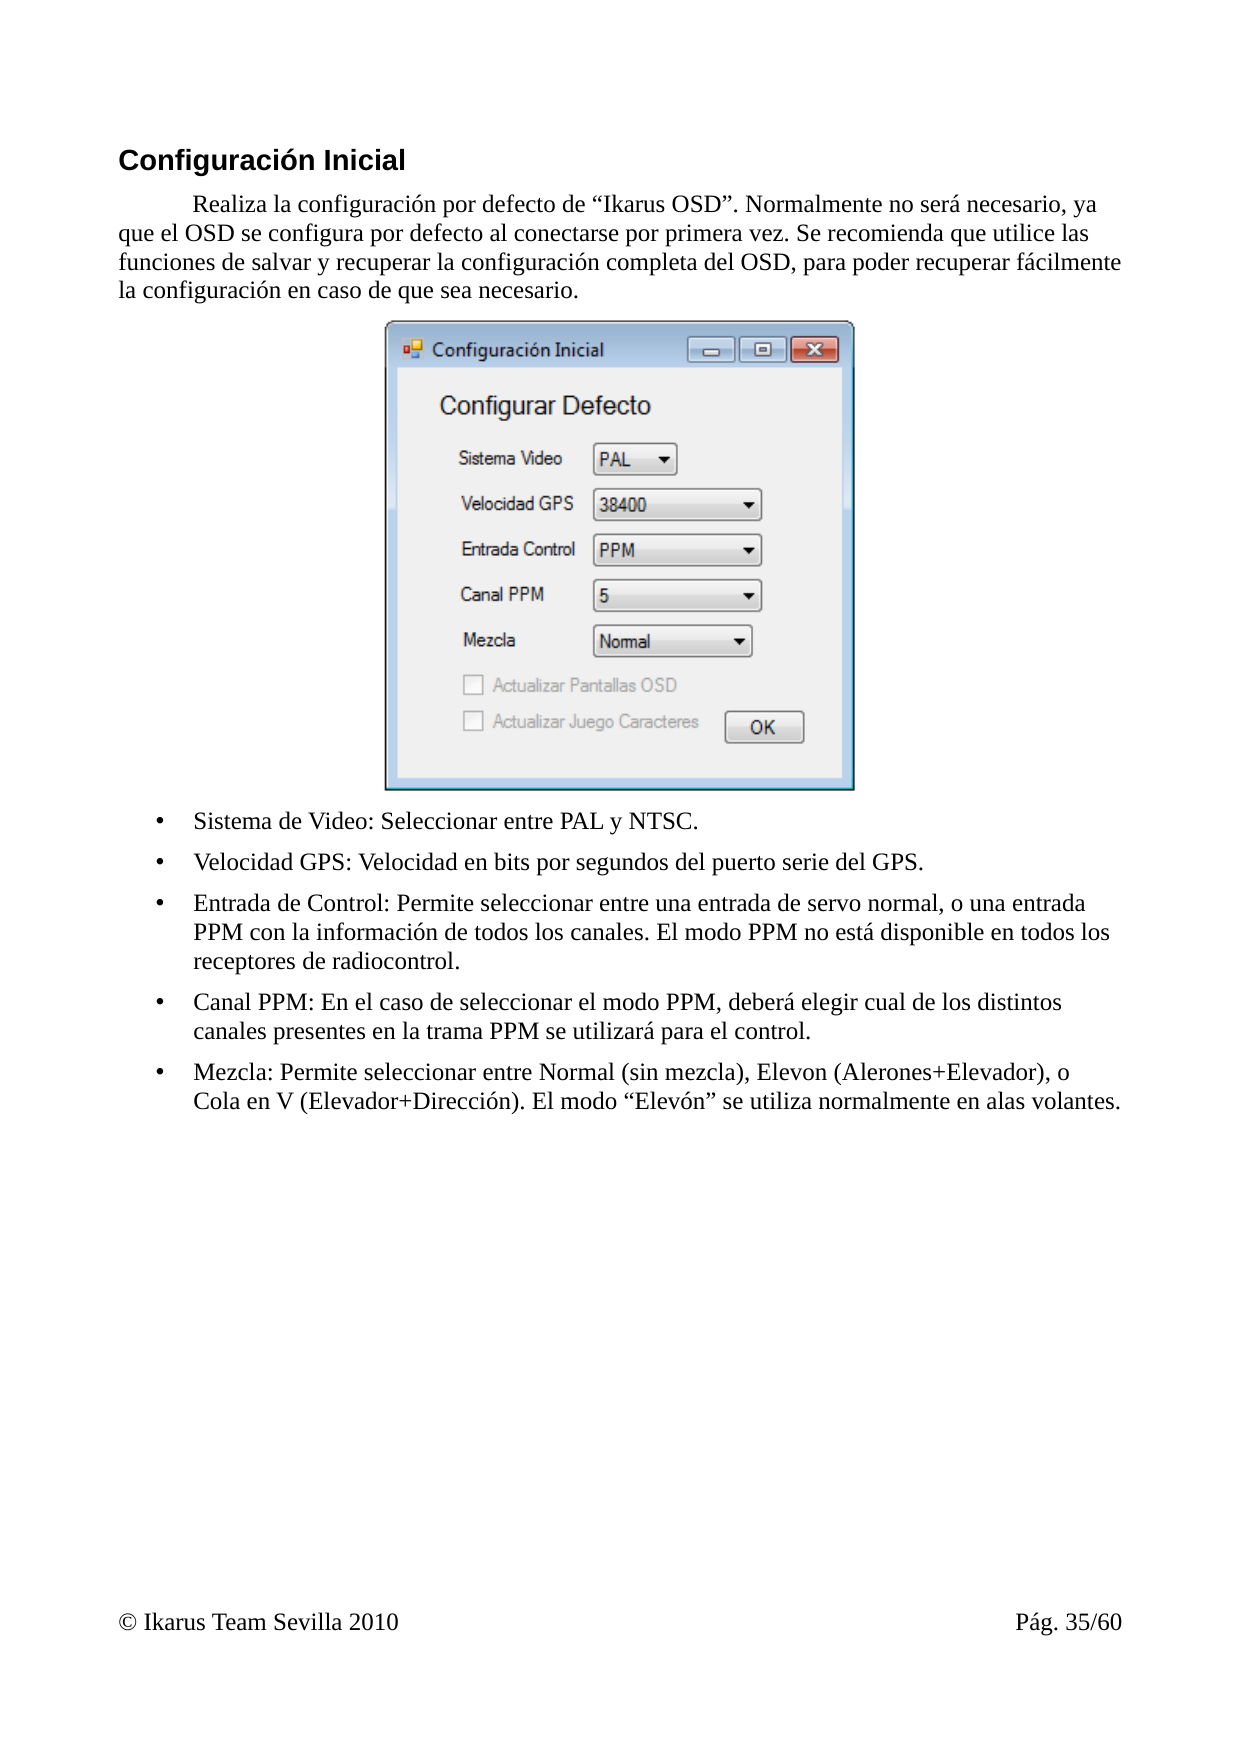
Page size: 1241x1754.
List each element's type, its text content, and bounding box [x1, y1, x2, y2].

list Canal PPM: En el caso de seleccionar el modo PPM, deberá elegir cual de los distintos canales presentes en la trama PPM se utilizará para el control. [156, 987, 1122, 1044]
list Sistema de Video: Seleccionar entre PAL y NTSC. [156, 806, 1122, 834]
text Realiza la configuración por defecto de “Ikarus OSD”. Normalmente no será necesario, ya que el OSD se configura por defecto al conectarse por primera vez. Se recomienda que utilice las funciones de salvar y recuperar la configuración completa del OSD, para poder recuperar fácilmente la configuración en caso de que sea necesario. [118, 189, 1122, 304]
list Velocidad GPS: Velocidad en bits por segundos del puerto serie del GPS. [156, 847, 1122, 876]
list Entrada de Control: Permite seleccionar entre una entrada de servo normal, o una entrada PPM con la información de todos los canales. El modo PPM no está disponible en todos los receptores de radiocontrol. [156, 888, 1122, 974]
list Mezcla: Permite seleccionar entre Normal (sin mezcla), Elevon (Alerones+Elevador), o Cola en V (Elevador+Dirección). El modo “Elevón” se utiliza normalmente en alas volantes. [156, 1057, 1122, 1114]
subtitle Configuración Inicial [118, 143, 1122, 177]
picture [382, 316, 858, 794]
